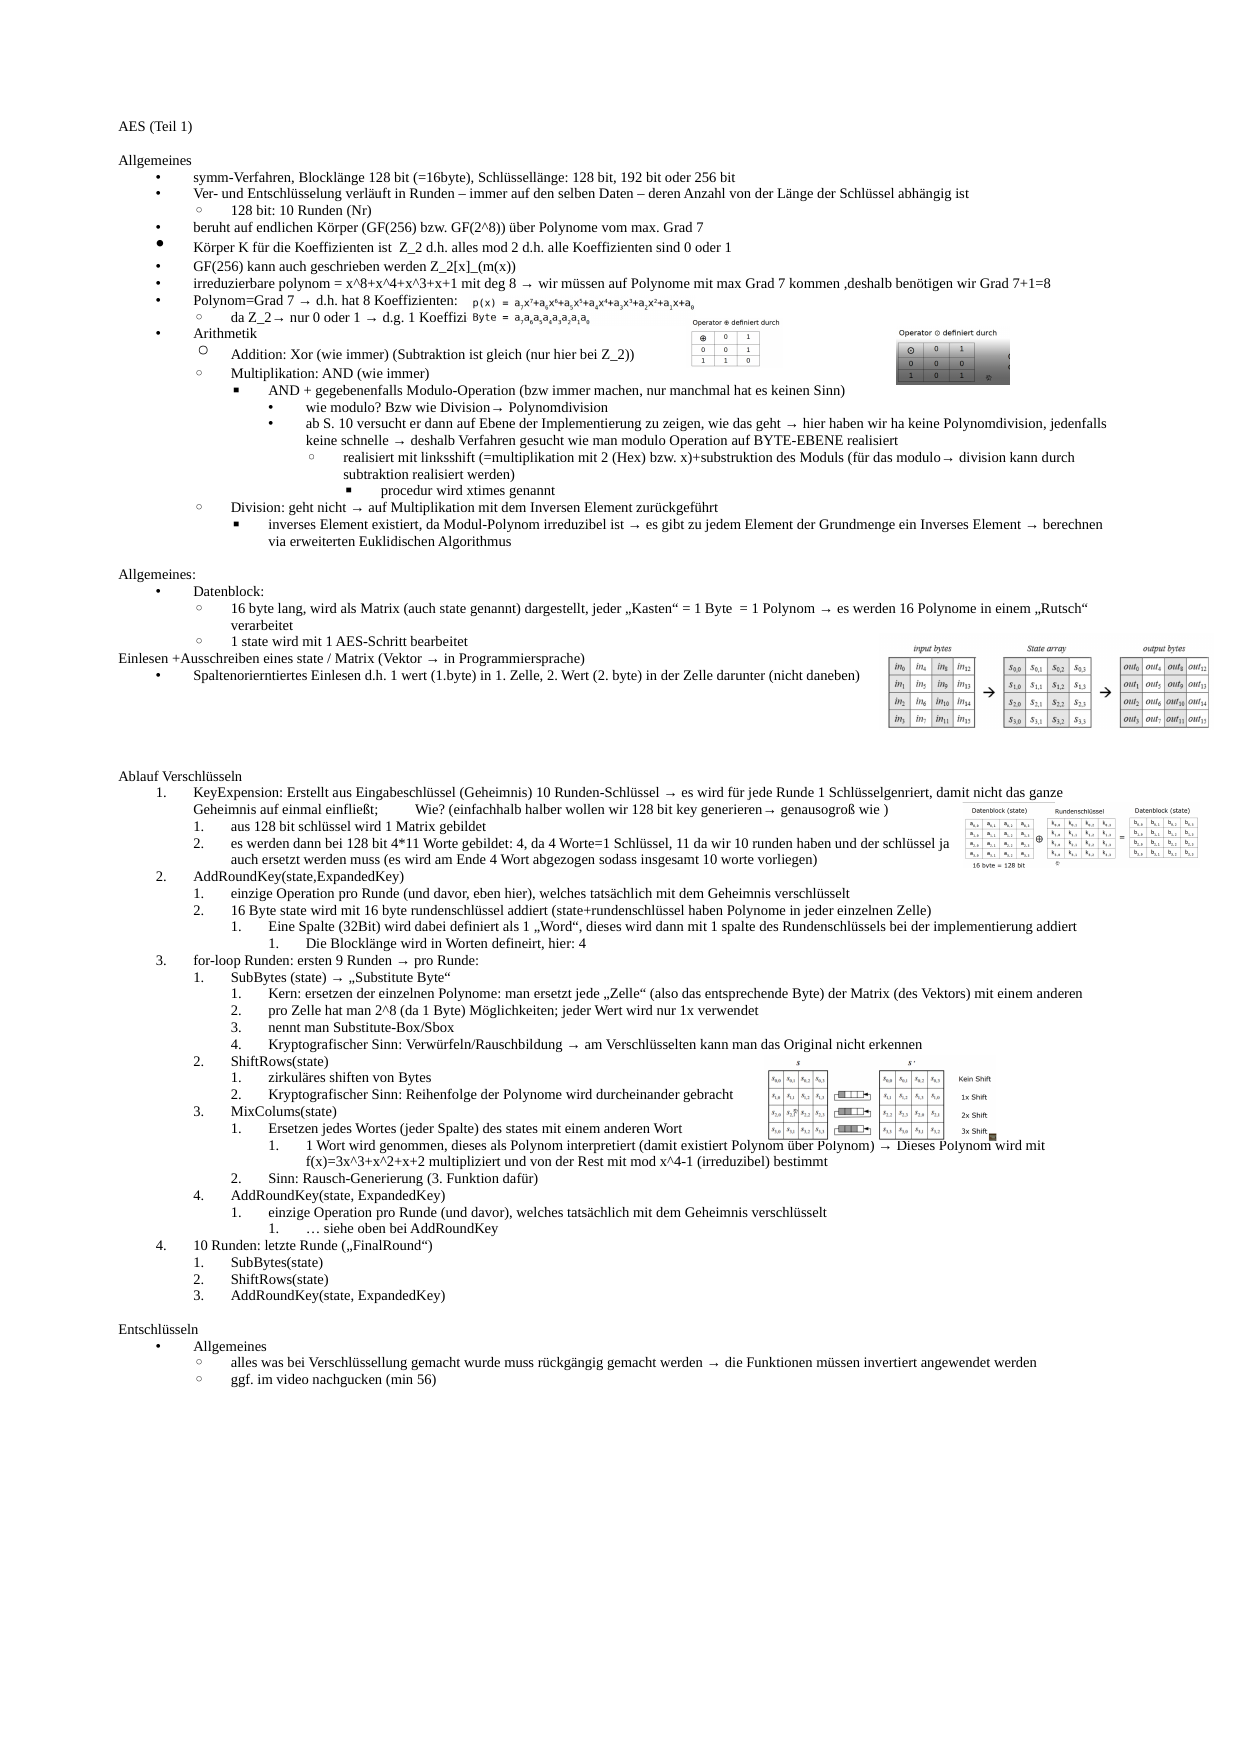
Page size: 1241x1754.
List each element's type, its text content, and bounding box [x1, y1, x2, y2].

list wie modulo? Bzw wie Division→ Polynomdivision [268, 398, 1122, 415]
list Kryptografischer Sinn: Reihenfolge der Polynome wird durcheinander gebracht [231, 1086, 763, 1103]
list AND + gegebenenfalls Modulo-Operation (bzw immer machen, nur manchmal hat es keinen Sinn) [231, 382, 1122, 398]
list SubBytes(state) [193, 1254, 1122, 1270]
list aus 128 bit schlüssel wird 1 Matrix gebildet [193, 818, 962, 834]
list 16 Byte state wird mit 16 byte rundenschlüssel addiert (state+rundenschlüssel haben Polynome in jeder einzelnen Zelle) [193, 901, 1122, 918]
list nennt man Substitute-Box/Sbox [231, 1019, 1122, 1036]
list zirkuläres shiften von Bytes [231, 1069, 763, 1086]
list Sinn: Rausch-Generierung (3. Funktion dafür) [231, 1170, 1122, 1187]
picture [962, 802, 1200, 868]
list Allgemeines [156, 1337, 1122, 1354]
list 1 state wird mit 1 AES-Schritt bearbeitet [193, 633, 878, 650]
list irreduzierbare polynom = x^8+x^4+x^3+x+1 mit deg 8 → wir müssen auf Polynome mit max Grad 7 kommen ,deshalb benötigen wir Grad 7+1=8 [156, 275, 1122, 292]
list da Z_2→ nur 0 oder 1 → d.g. 1 Koeffizient = 1 Bit → 8 Koeffizienten = 1 Byte [697, 308, 1122, 325]
list Division: geht nicht → auf Multiplikation mit dem Inversen Element zurückgeführt [193, 499, 1122, 516]
list 16 byte lang, wird als Matrix (auch state genannt) dargestellt, jeder „Kasten“ = 1 Byte = 1 Polynom → es werden 16 Polynome in einem „Rutsch“ verarbeitet [193, 599, 1122, 633]
list Ersetzen jedes Wortes (jeder Spalte) des states mit einem anderen Wort [231, 1119, 763, 1136]
list pro Zelle hat man 2^8 (da 1 Byte) Möglichkeiten; jeder Wert wird nur 1x verwendet [231, 1002, 1122, 1019]
list einzige Operation pro Runde (und davor, eben hier), welches tatsächlich mit dem Geheimnis verschlüsselt [193, 885, 1122, 901]
text Einlesen +Ausschreiben eines state / Matrix (Vektor → in Programmiersprache) [118, 650, 878, 667]
picture [878, 633, 1214, 730]
list inverses Element existiert, da Modul-Polynom irreduzibel ist → es gibt zu jedem Element der Grundmenge ein Inverses Element → berechnen via erweiterten Euklidischen Algorithmus [231, 516, 1122, 549]
list [1010, 342, 1122, 365]
list [783, 342, 896, 365]
list [997, 1119, 1122, 1136]
text Entschlüsseln [118, 1321, 1122, 1337]
list ShiftRows(state) [193, 1270, 1122, 1287]
list realisiert mit linksshift (=multiplikation mit 2 (Hex) bzw. x)+substruktion des Moduls (für das modulo→ division kann durch subtraktion realisiert werden) [306, 449, 1122, 482]
picture [467, 295, 783, 368]
list Addition: Xor (wie immer) (Subtraktion ist gleich (nur hier bei Z_2)) [193, 342, 686, 365]
picture [896, 326, 1010, 385]
list beruht auf endlichen Körper (GF(256) bzw. GF(2^8)) über Polynome vom max. Grad 7 [156, 219, 1122, 236]
list da Z_2→ nur 0 oder 1 → d.g. 1 Koeffizient = 1 Bit → 8 Koeffizienten = 1 Byte [193, 308, 467, 325]
list AddRoundKey(state, ExpandedKey) [193, 1287, 1122, 1304]
list Die Blocklänge wird in Worten defineirt, hier: 4 [268, 935, 1122, 952]
list SubBytes (state) → „Substitute Byte“ [193, 968, 1122, 985]
list Kern: ersetzen der einzelnen Polynome: man ersetzt jede „Zelle“ (also das entsprechende Byte) der Matrix (des Vektors) mit einem anderen [231, 985, 1122, 1002]
list Multiplikation: AND (wie immer) [193, 365, 896, 382]
list Arithmetik [156, 325, 686, 342]
text Allgemeines [118, 152, 1122, 168]
list Spaltenorierntiertes Einlesen d.h. 1 wert (1.byte) in 1. Zelle, 2. Wert (2. byte) in der Zelle darunter (nicht daneben) [156, 667, 878, 683]
text Allgemeines: [118, 566, 1122, 583]
list einzige Operation pro Runde (und davor), welches tatsächlich mit dem Geheimnis verschlüsselt [231, 1203, 1122, 1220]
list [997, 1103, 1122, 1119]
text AES (Teil 1) [118, 118, 1122, 135]
list Eine Spalte (32Bit) wird dabei definiert als 1 „Word“, dieses wird dann mit 1 spalte des Rundenschlüssels bei der implementierung addiert [231, 918, 1122, 935]
list symm-Verfahren, Blocklänge 128 bit (=16byte), Schlüssellänge: 128 bit, 192 bit oder 256 bit [156, 168, 1122, 185]
list alles was bei Verschlüssellung gemacht wurde muss rückgängig gemacht werden → die Funktionen müssen invertiert angewendet werden [193, 1354, 1122, 1371]
list Polynom=Grad 7 → d.h. hat 8 Koeffizienten: [156, 292, 1122, 308]
list for-loop Runden: ersten 9 Runden → pro Runde: [156, 952, 1122, 968]
list 10 Runden: letzte Runde („FinalRound“) [156, 1237, 1122, 1254]
picture [763, 1055, 997, 1141]
list ShiftRows(state) [193, 1052, 1122, 1069]
list ab S. 10 versucht er dann auf Ebene der Implementierung zu zeigen, wie das geht → hier haben wir ha keine Polynomdivision, jedenfalls keine schnelle → deshalb Verfahren gesucht wie man modulo Operation auf BYTE-EBENE realisiert [268, 415, 1122, 449]
list [997, 1069, 1122, 1086]
list [783, 325, 1122, 342]
list es werden dann bei 128 bit 4*11 Worte gebildet: 4, da 4 Worte=1 Schlüssel, 11 da wir 10 runden haben und der schlüssel ja auch ersetzt werden muss (es wird am Ende 4 Wort abgezogen sodass insgesamt 10 worte vorliegen) [193, 834, 962, 868]
list GF(256) kann auch geschrieben werden Z_2[x]_(m(x)) [156, 258, 1122, 275]
list [1010, 365, 1122, 382]
list Körper K für die Koeffizienten ist Z_2 d.h. alles mod 2 d.h. alle Koeffizienten sind 0 oder 1 [156, 236, 1122, 258]
list AddRoundKey(state, ExpandedKey) [193, 1187, 1122, 1203]
list … siehe oben bei AddRoundKey [268, 1220, 1122, 1237]
list procedur wird xtimes genannt [343, 482, 1122, 499]
list Kryptografischer Sinn: Verwürfeln/Rauschbildung → am Verschlüsselten kann man das Original nicht erkennen [231, 1036, 1122, 1052]
list 128 bit: 10 Runden (Nr) [193, 202, 1122, 219]
list Datenblock: [156, 583, 1122, 599]
list MixColums(state) [193, 1103, 763, 1119]
text Ablauf Verschlüsseln [118, 767, 1122, 784]
list [997, 1086, 1122, 1103]
list 1 Wort wird genommen, dieses als Polynom interpretiert (damit existiert Polynom über Polynom) → Dieses Polynom wird mit f(x)=3x^3+x^2+x+2 multipliziert und von der Rest mit mod x^4-1 (irreduzibel) bestimmt [268, 1136, 1122, 1170]
list AddRoundKey(state,ExpandedKey) [156, 868, 1122, 885]
list KeyExpension: Erstellt aus Eingabeschlüssel (Geheimnis) 10 Runden-Schlüssel → es wird für jede Runde 1 Schlüsselgenriert, damit nicht das ganze Geheimnis auf einmal einfließt; Wie? (einfachhalb halber wollen wir 128 bit key generieren→ genausogroß wie ) [156, 784, 1122, 818]
list ggf. im video nachgucken (min 56) [193, 1371, 1122, 1388]
list Ver- und Entschlüsselung verläuft in Runden – immer auf den selben Daten – deren Anzahl von der Länge der Schlüssel abhängig ist [156, 185, 1122, 202]
